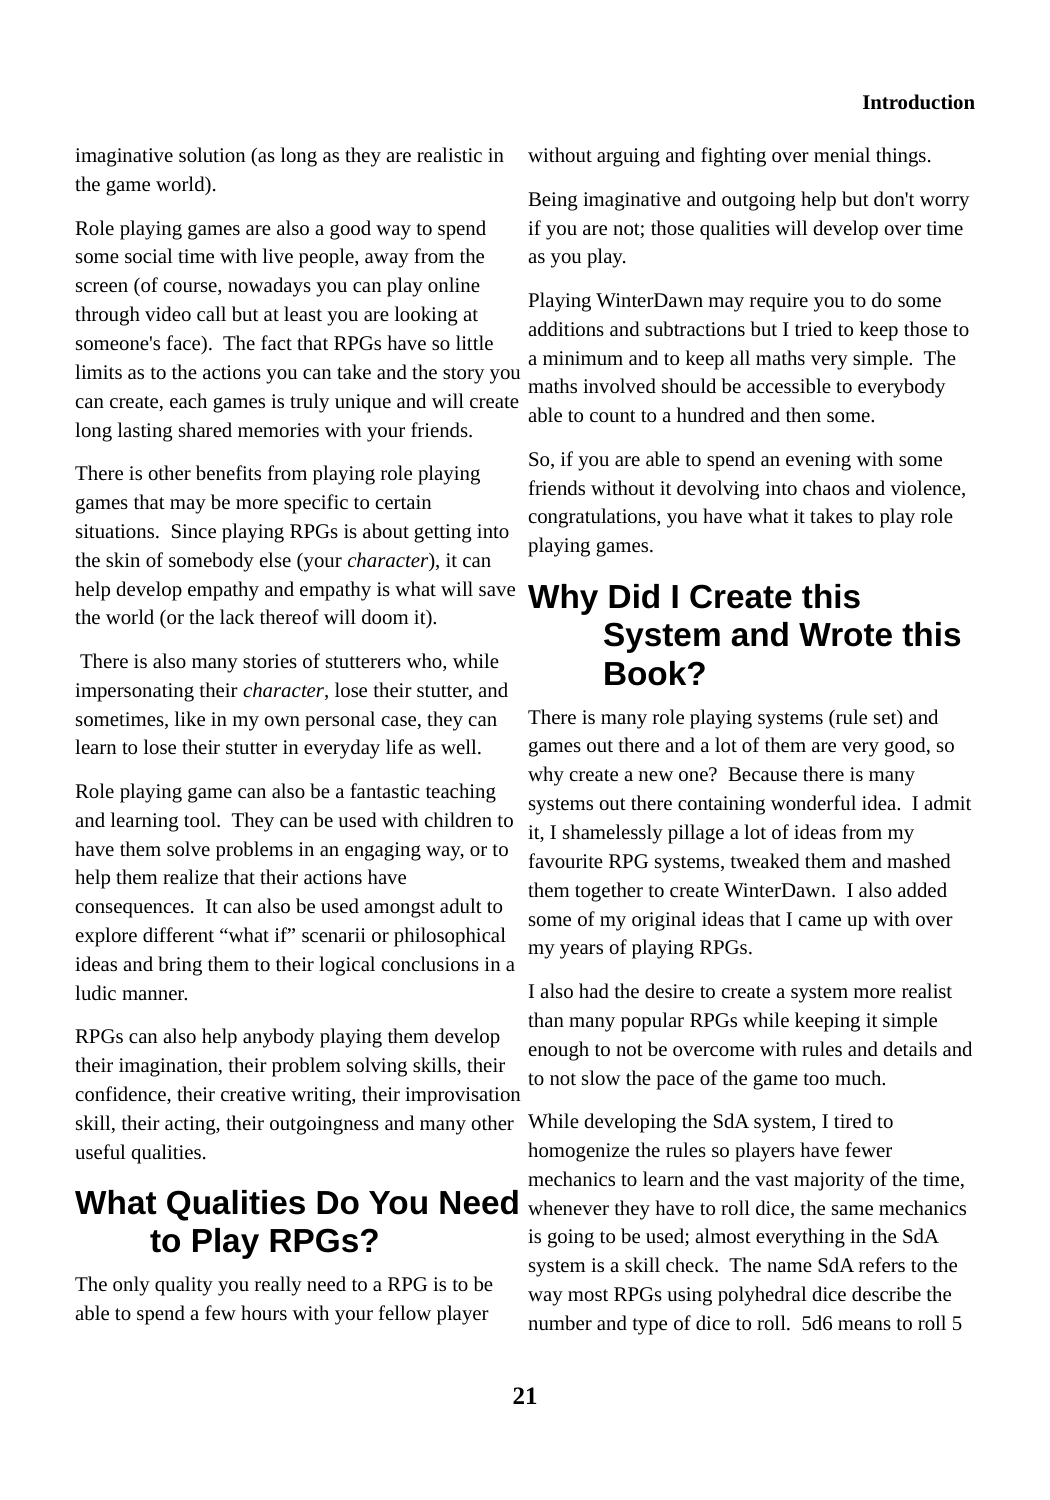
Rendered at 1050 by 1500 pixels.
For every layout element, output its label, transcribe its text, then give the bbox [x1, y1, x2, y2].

text There is many role playing systems (rule set) and games out there and a lot of them are very good, so why create a new one? Because there is many systems out there containing wonderful idea. I admit it, I shamelessly pillage a lot of ideas from my favourite RPG systems, tweaked them and mashed them together to create WinterDawn. I also added some of my original ideas that I came up with over my years of playing RPGs. [528, 704, 975, 959]
text Role playing games are also a good way to spend some social time with live people, away from the screen (of course, nowadays you can play online through video call but at least you are looking at someone's face). The fact that RPGs have so little limits as to the actions you can take and the story you can create, each games is truly unique and will create long lasting shared memories with your friends. [75, 216, 522, 442]
text Playing WinterDawn may require you to do some additions and subtractions but I tried to keep those to a minimum and to keep all maths very simple. The maths involved should be accessible to everybody able to count to a hundred and then some. [528, 288, 975, 427]
text RPGs can also help anybody playing them develop their imagination, their problem solving skills, their confidence, their creative writing, their improvisation skill, their acting, their outgoingness and many other useful qualities. [75, 1024, 522, 1164]
text While developing the SdA system, I tired to homogenize the rules so players have fewer mechanics to learn and the vast majority of the time, whenever they have to roll dice, the same mechanics is going to be used; almost everything in the SdA system is a skill check. The name SdA refers to the way most RPGs using polyhedral dice describe the number and type of dice to roll. 5d6 means to roll 5 [528, 1109, 975, 1335]
text without arguing and fighting over menial things. [528, 143, 975, 167]
text There is also many stories of stutterers who, while impersonating their character, lose their stutter, and sometimes, like in my own personal case, they can learn to lose their stutter in everyday life as well. [75, 649, 522, 759]
text Role playing game can also be a fantastic teaching and learning tool. They can be used with children to have them solve problems in an engaging way, or to help them realize that their actions have consequences. It can also be used amongst adult to explore different “what if” scenarii or philosophical ideas and bring them to their logical conclusions in a ludic manner. [75, 779, 522, 1005]
text I also had the desire to create a system more realist than many popular RPGs while keeping it simple enough to not be overcome with rules and details and to not slow the pace of the game too much. [528, 979, 975, 1089]
text imaginative solution (as long as they are realistic in the game world). [75, 143, 522, 196]
text So, if you are able to spend an evening with some friends without it devolving into chaos and violence, congratulations, you have what it takes to play role playing games. [528, 447, 975, 557]
text The only quality you really need to a RPG is to be able to spend a few hours with your fellow player [75, 1272, 522, 1325]
text Being imaginative and outgoing help but don't worry if you are not; those qualities will develop over time as you play. [528, 187, 975, 268]
subtitle What Qualities Do You Need to Play RPGs? [75, 1183, 522, 1260]
subtitle Why Did I Create this System and Wrote this Book? [528, 577, 975, 692]
text There is other benefits from playing role playing games that may be more specific to certain situations. Since playing RPGs is about getting into the skin of somebody else (your character), it can help develop empathy and empathy is what will save the world (or the lack thereof will doom it). [75, 461, 522, 629]
